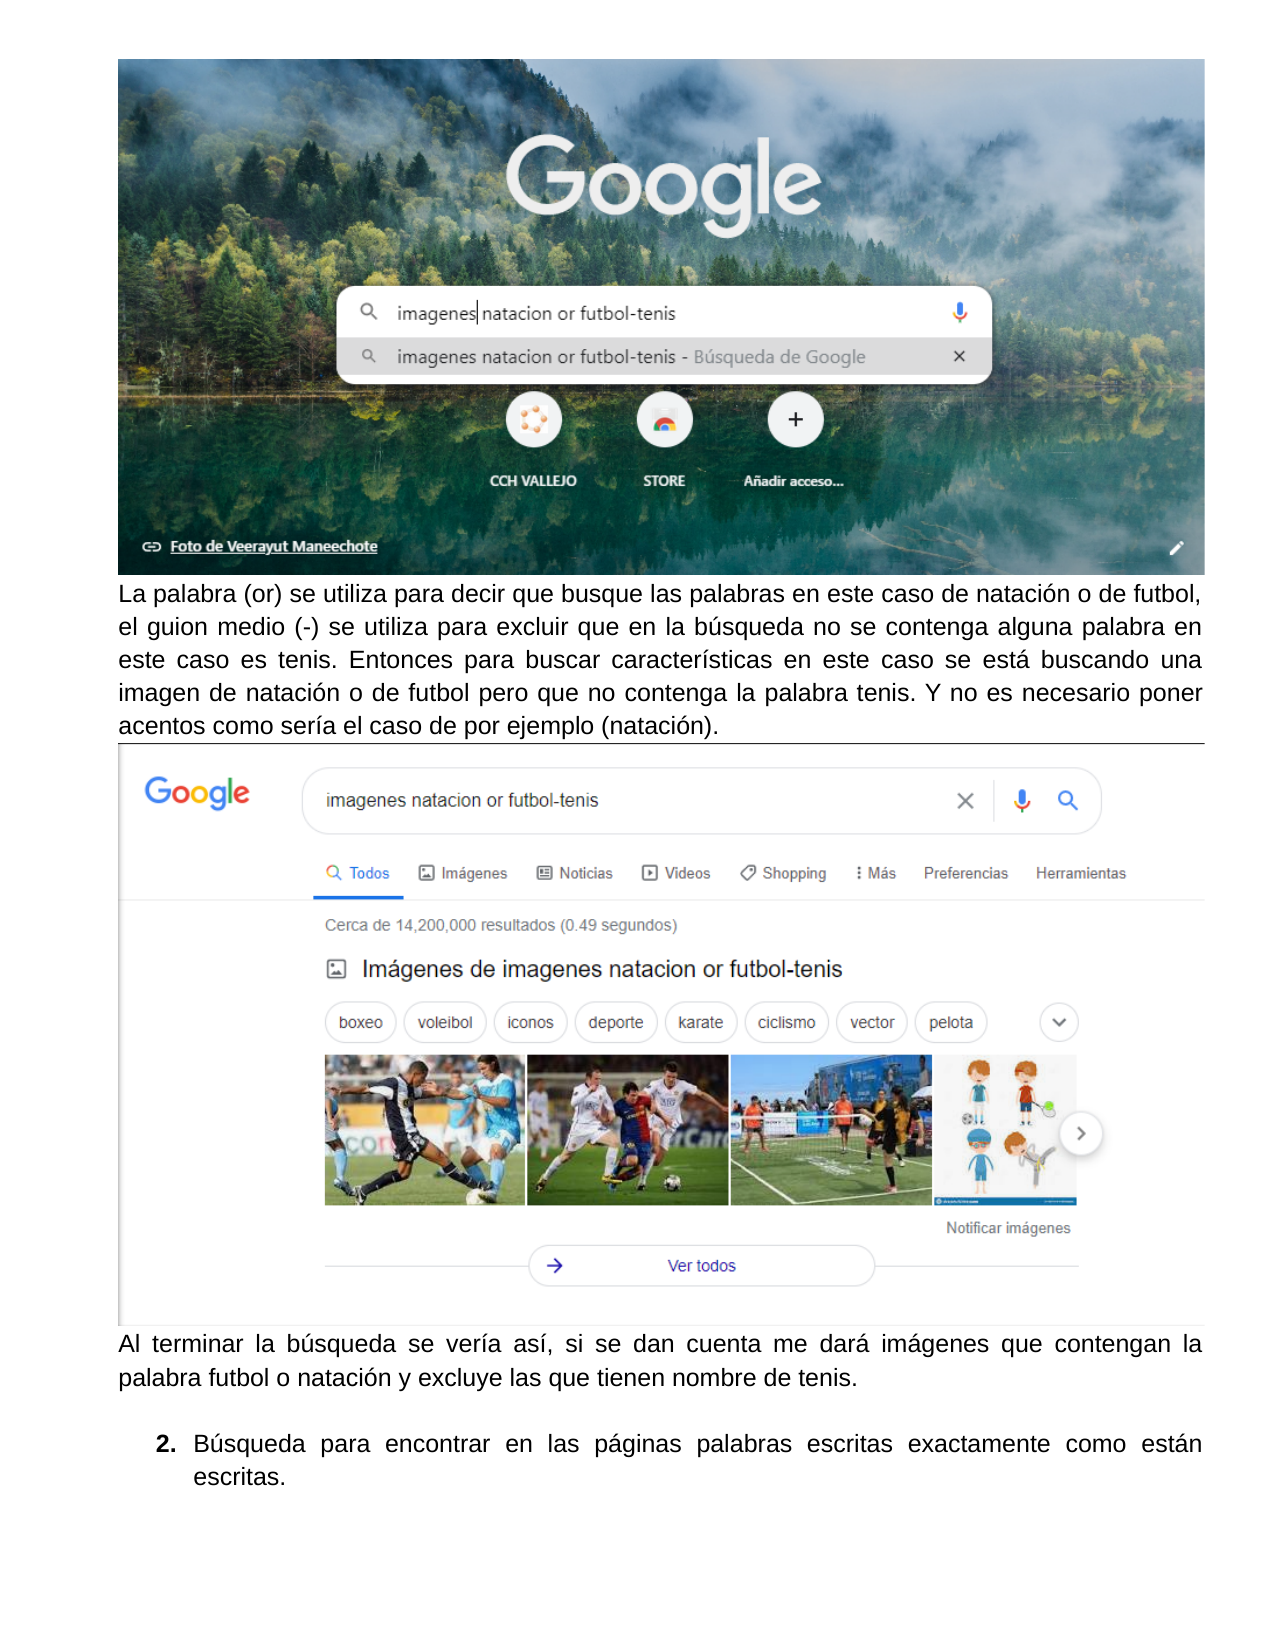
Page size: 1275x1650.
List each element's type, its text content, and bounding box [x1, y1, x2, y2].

text La palabra (or) se utiliza para decir que busque las palabras en este caso de natación o de futbol, el guion medio (-) se utiliza para excluir que en la búsqueda no se contenga alguna palabra en este caso es tenis. Entonces para buscar características en este caso se está buscando una imagen de natación o de futbol pero que no contenga la palabra tenis. Y no es necesario poner acentos como sería el caso de por ejemplo (natación). [118, 579, 1205, 739]
list Búsqueda para encontrar en las páginas palabras escritas exactamente como están escritas. [156, 1428, 1205, 1490]
text Al terminar la búsqueda se vería así, si se dan cuenta me dará imágenes que contengan la palabra futbol o natación y excluye las que tienen nombre de tenis. [118, 1329, 1205, 1391]
